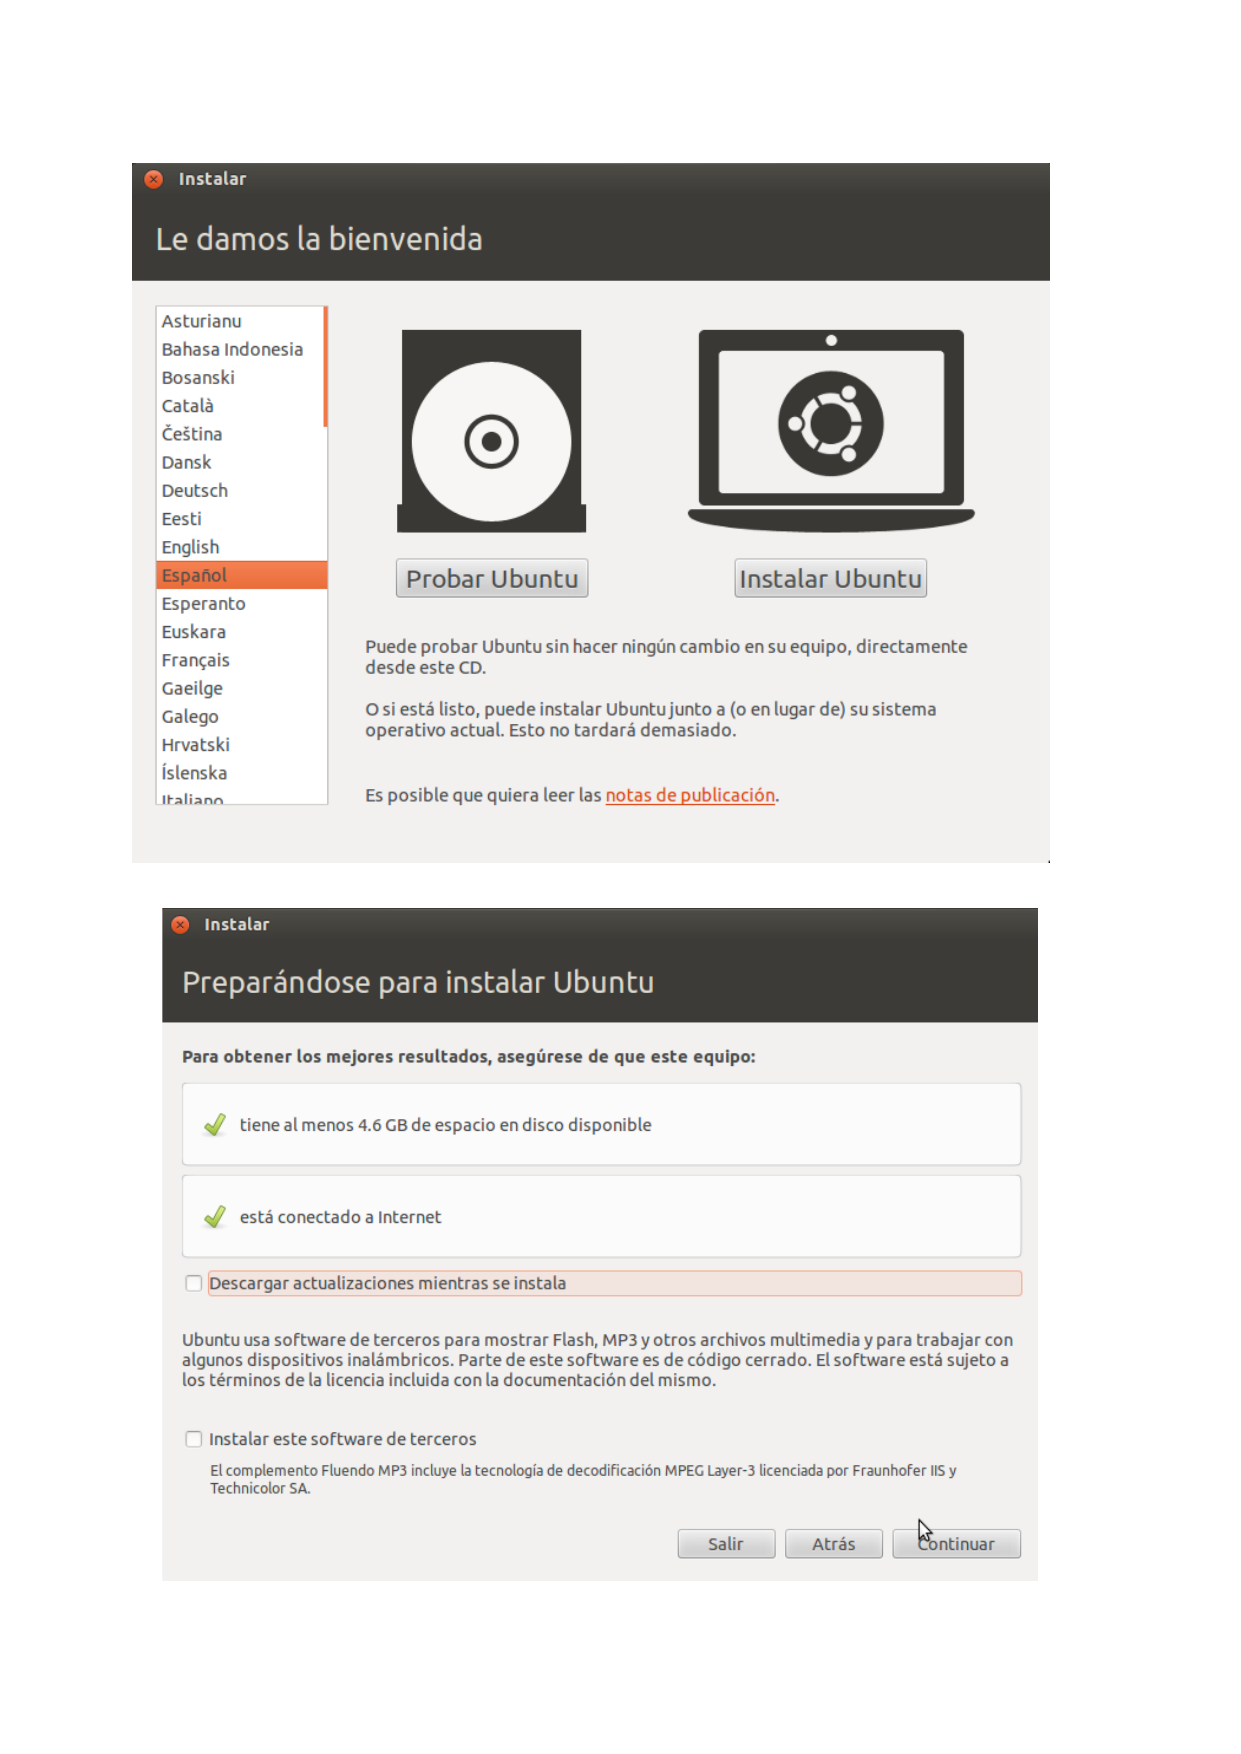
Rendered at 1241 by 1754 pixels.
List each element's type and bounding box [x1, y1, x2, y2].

picture [162, 908, 1038, 1581]
picture [132, 163, 1050, 863]
